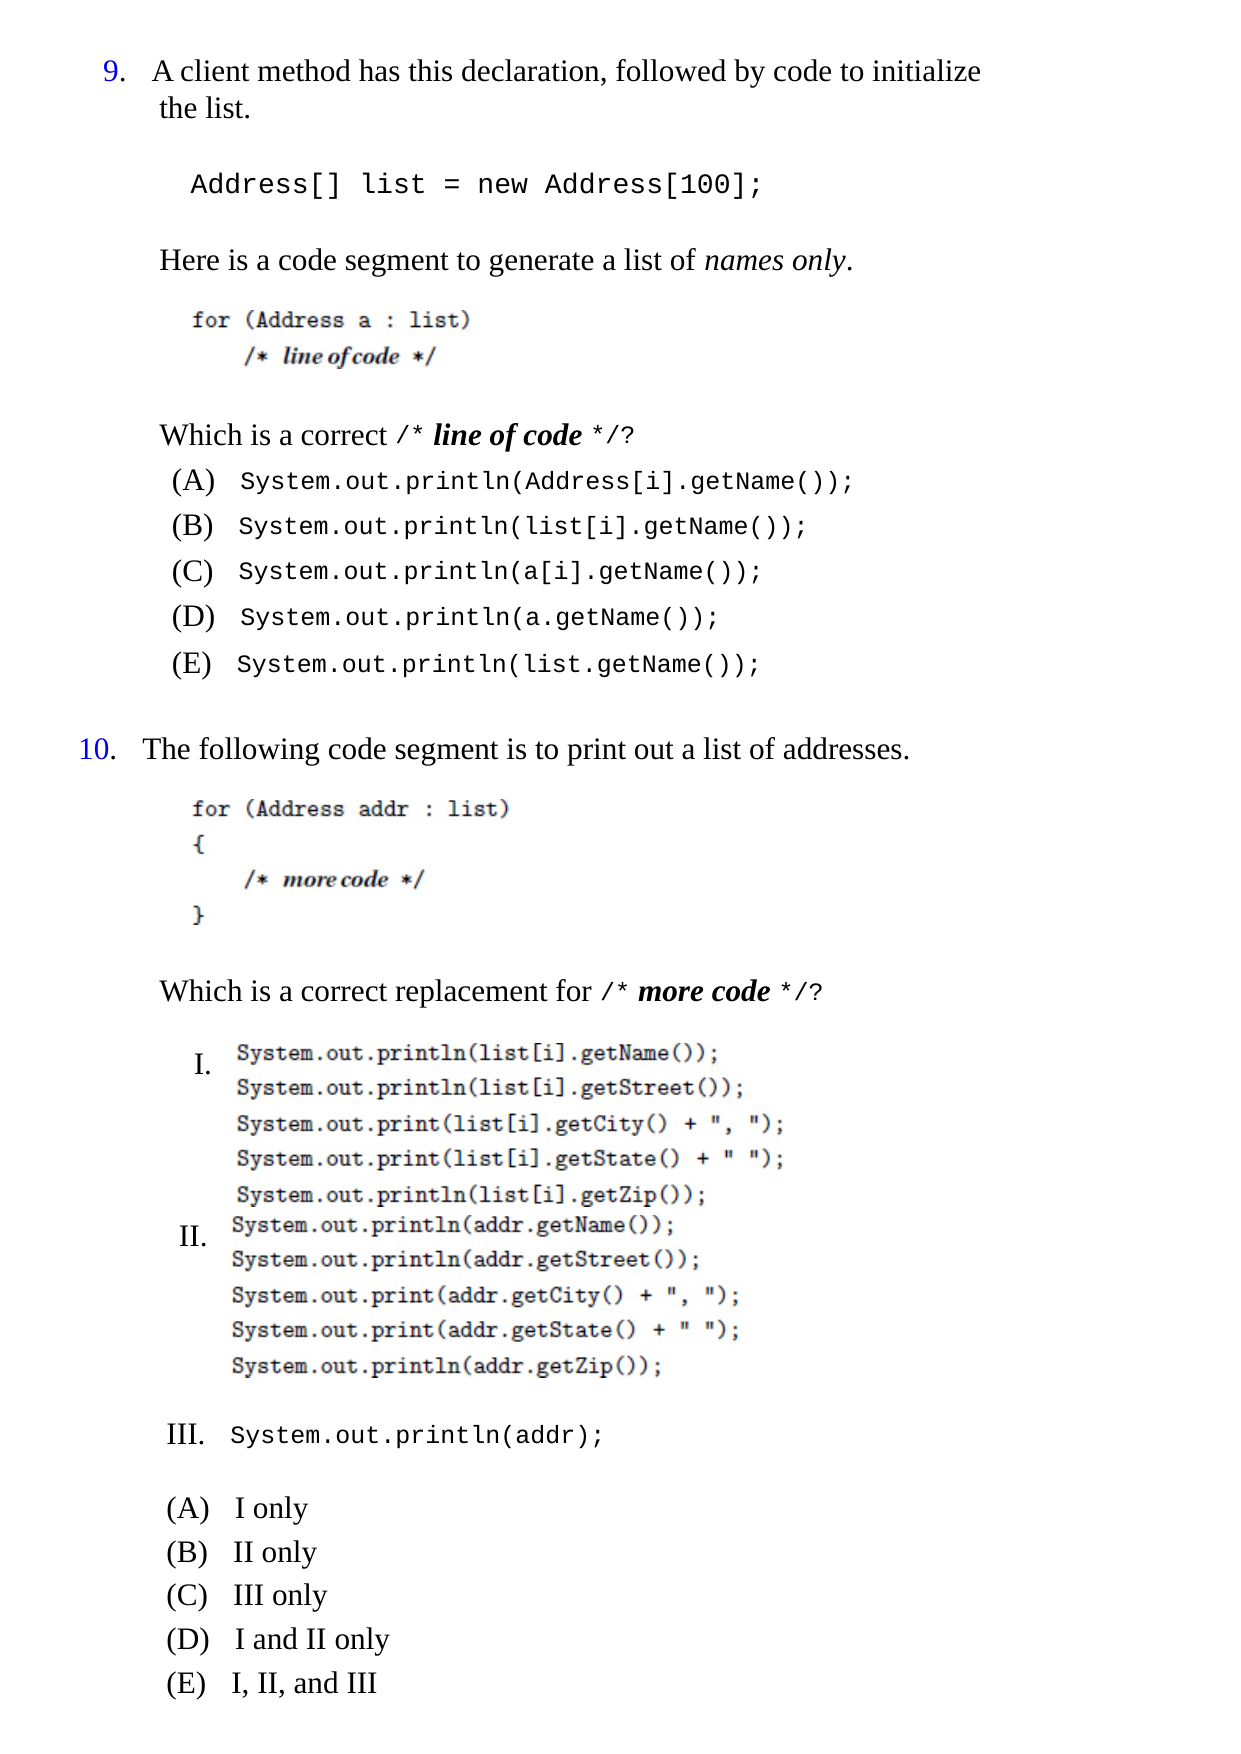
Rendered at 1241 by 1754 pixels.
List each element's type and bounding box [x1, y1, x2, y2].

picture [191, 310, 471, 369]
picture [232, 1215, 739, 1378]
picture [236, 1043, 784, 1207]
picture [191, 799, 509, 925]
